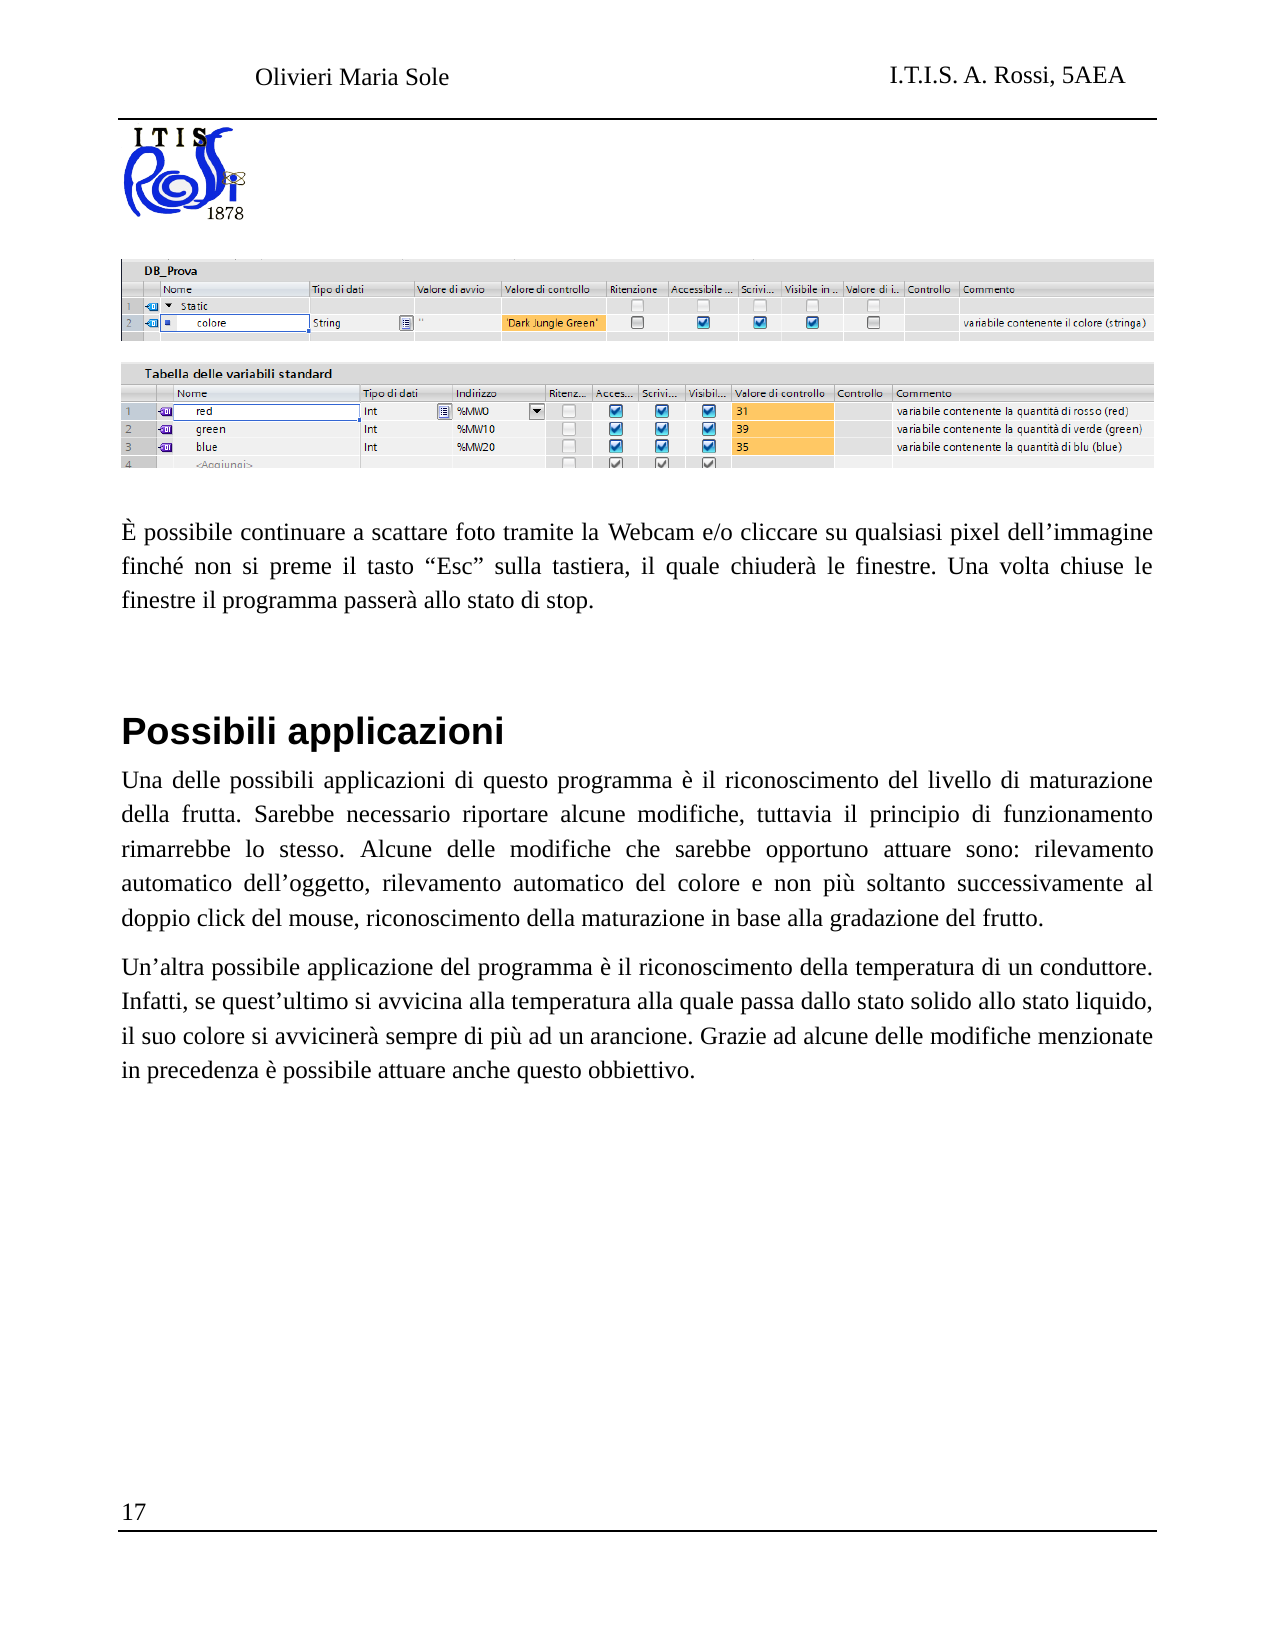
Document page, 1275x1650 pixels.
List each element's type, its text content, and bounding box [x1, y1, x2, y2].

picture [121, 362, 1154, 468]
picture [121, 123, 249, 225]
subtitle Possibili applicazioni [121, 709, 1154, 752]
text Un’altra possibile applicazione del programma è il riconoscimento della temperatura di un conduttore. Infatti, se quest’ultimo si avvicina alla temperatura alla quale passa dallo stato solido allo stato liquido, il suo colore si avvicinerà sempre di più ad un arancione. Grazie ad alcune delle modifiche menzionate in precedenza è possibile attuare anche questo obbiettivo. [121, 952, 1154, 1084]
text Una delle possibili applicazioni di questo programma è il riconoscimento del livello di maturazione della frutta. Sarebbe necessario riportare alcune modifiche, tuttavia il principio di funzionamento rimarrebbe lo stesso. Alcune delle modifiche che sarebbe opportuno attuare sono: rilevamento automatico dell’oggetto, rilevamento automatico del colore e non più soltanto successivamente al doppio click del mouse, riconoscimento della maturazione in base alla gradazione del frutto. [121, 765, 1154, 932]
text È possibile continuare a scattare foto tramite la Webcam e/o cliccare su qualsiasi pixel dell’immagine finché non si preme il tasto “Esc” sulla tastiera, il quale chiuderà le finestre. Una volta chiuse le finestre il programma passerà allo stato di stop. [121, 517, 1154, 614]
picture [121, 259, 1154, 341]
